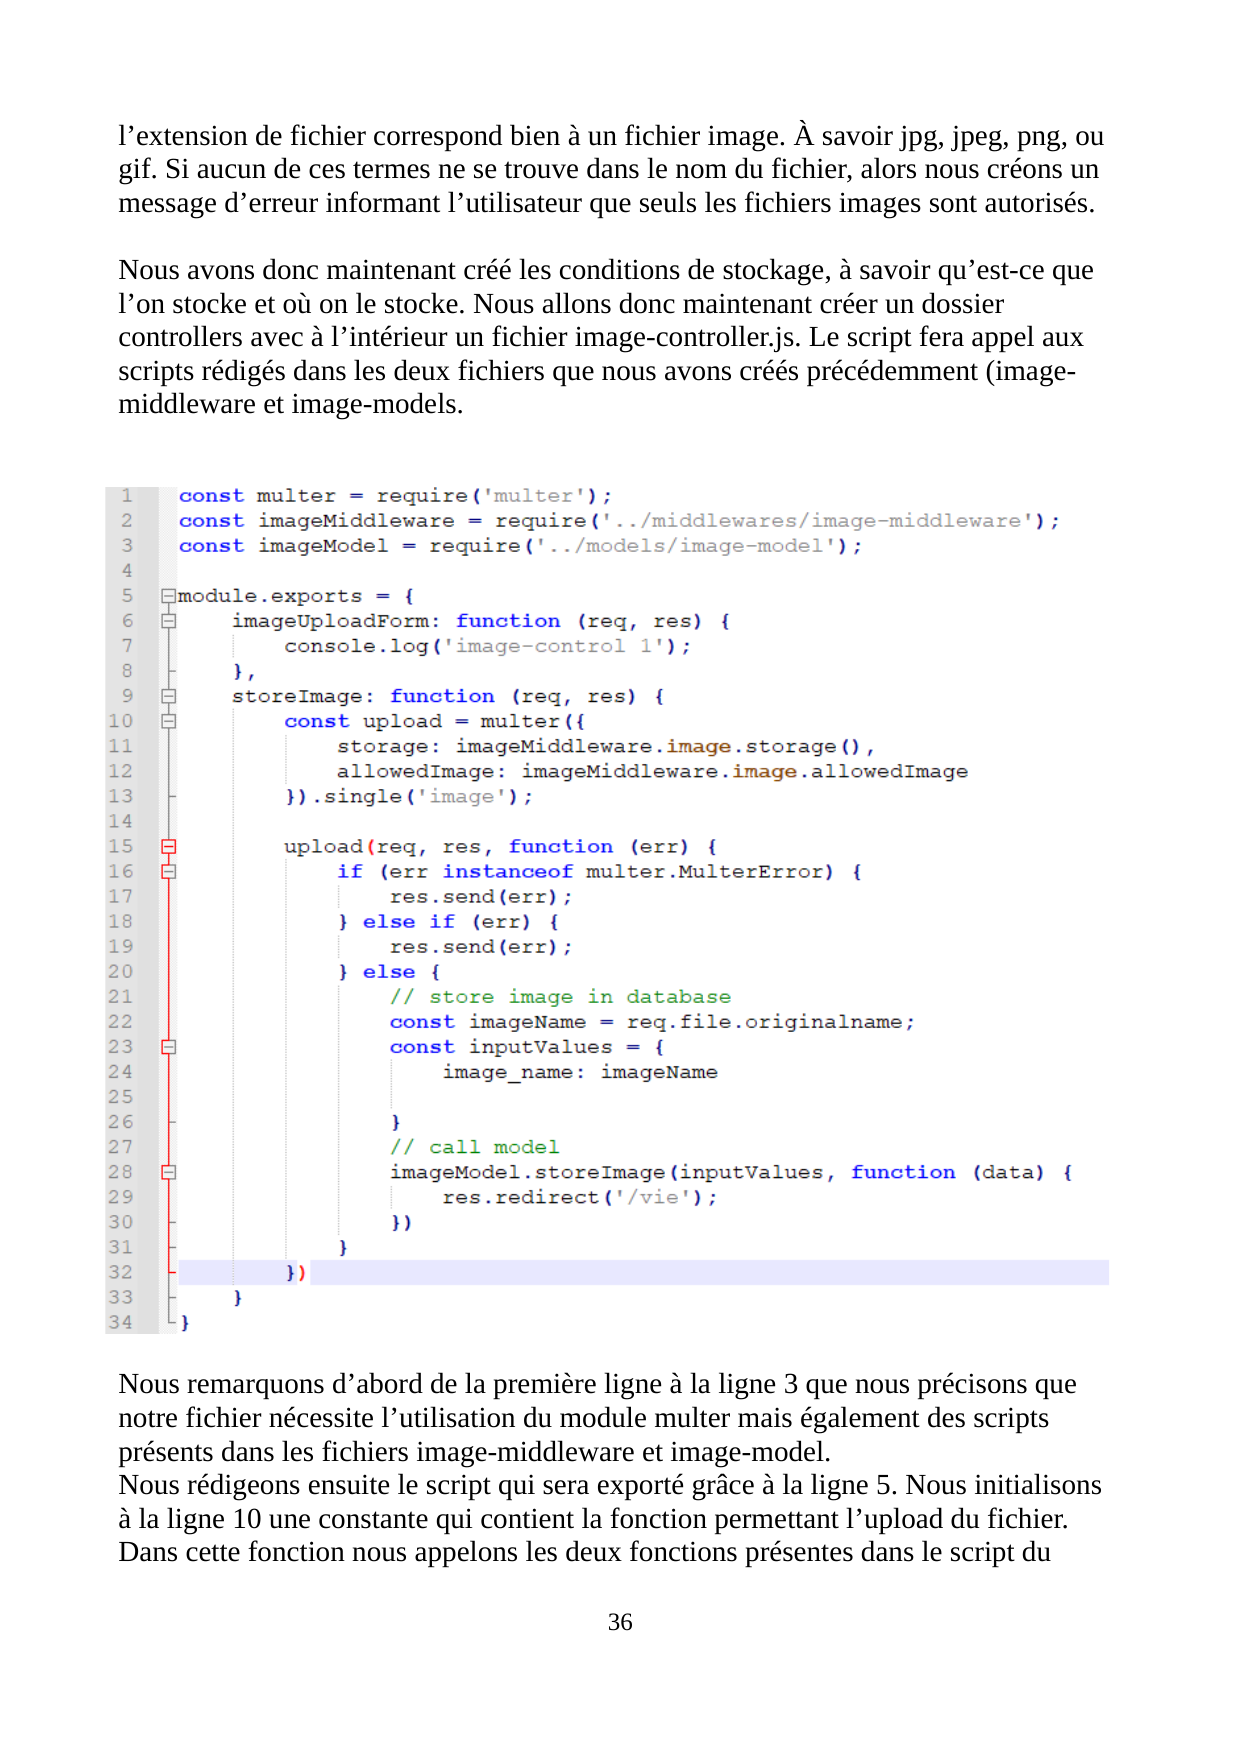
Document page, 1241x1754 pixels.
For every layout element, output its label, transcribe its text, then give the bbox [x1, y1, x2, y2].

text Nous rédigeons ensuite le script qui sera exporté grâce à la ligne 5. Nous initialisons à la ligne 10 une constante qui contient la fonction permettant l’upload du fichier. Dans cette fonction nous appelons les deux fonctions présentes dans le script du [118, 1467, 1122, 1568]
text Nous remarquons d’abord de la première ligne à la ligne 3 que nous précisons que notre fichier nécessite l’utilisation du module multer mais également des scripts présents dans les fichiers image-middleware et image-model. [118, 1367, 1122, 1467]
text Nous avons donc maintenant créé les conditions de stockage, à savoir qu’est-ce que l’on stocke et où on le stocke. Nous allons donc maintenant créer un dossier controllers avec à l’intérieur un fichier image-controller.js. Le script fera appel aux scripts rédigés dans les deux fichiers que nous avons créés précédemment (image-middleware et image-models. [118, 252, 1122, 420]
text l’extension de fichier correspond bien à un fichier image. À savoir jpg, jpeg, png, ou gif. Si aucun de ces termes ne se trouve dans le nom du fichier, alors nous créons un message d’erreur informant l’utilisateur que seuls les fichiers images sont autorisés. [118, 118, 1122, 219]
picture [105, 487, 1110, 1334]
